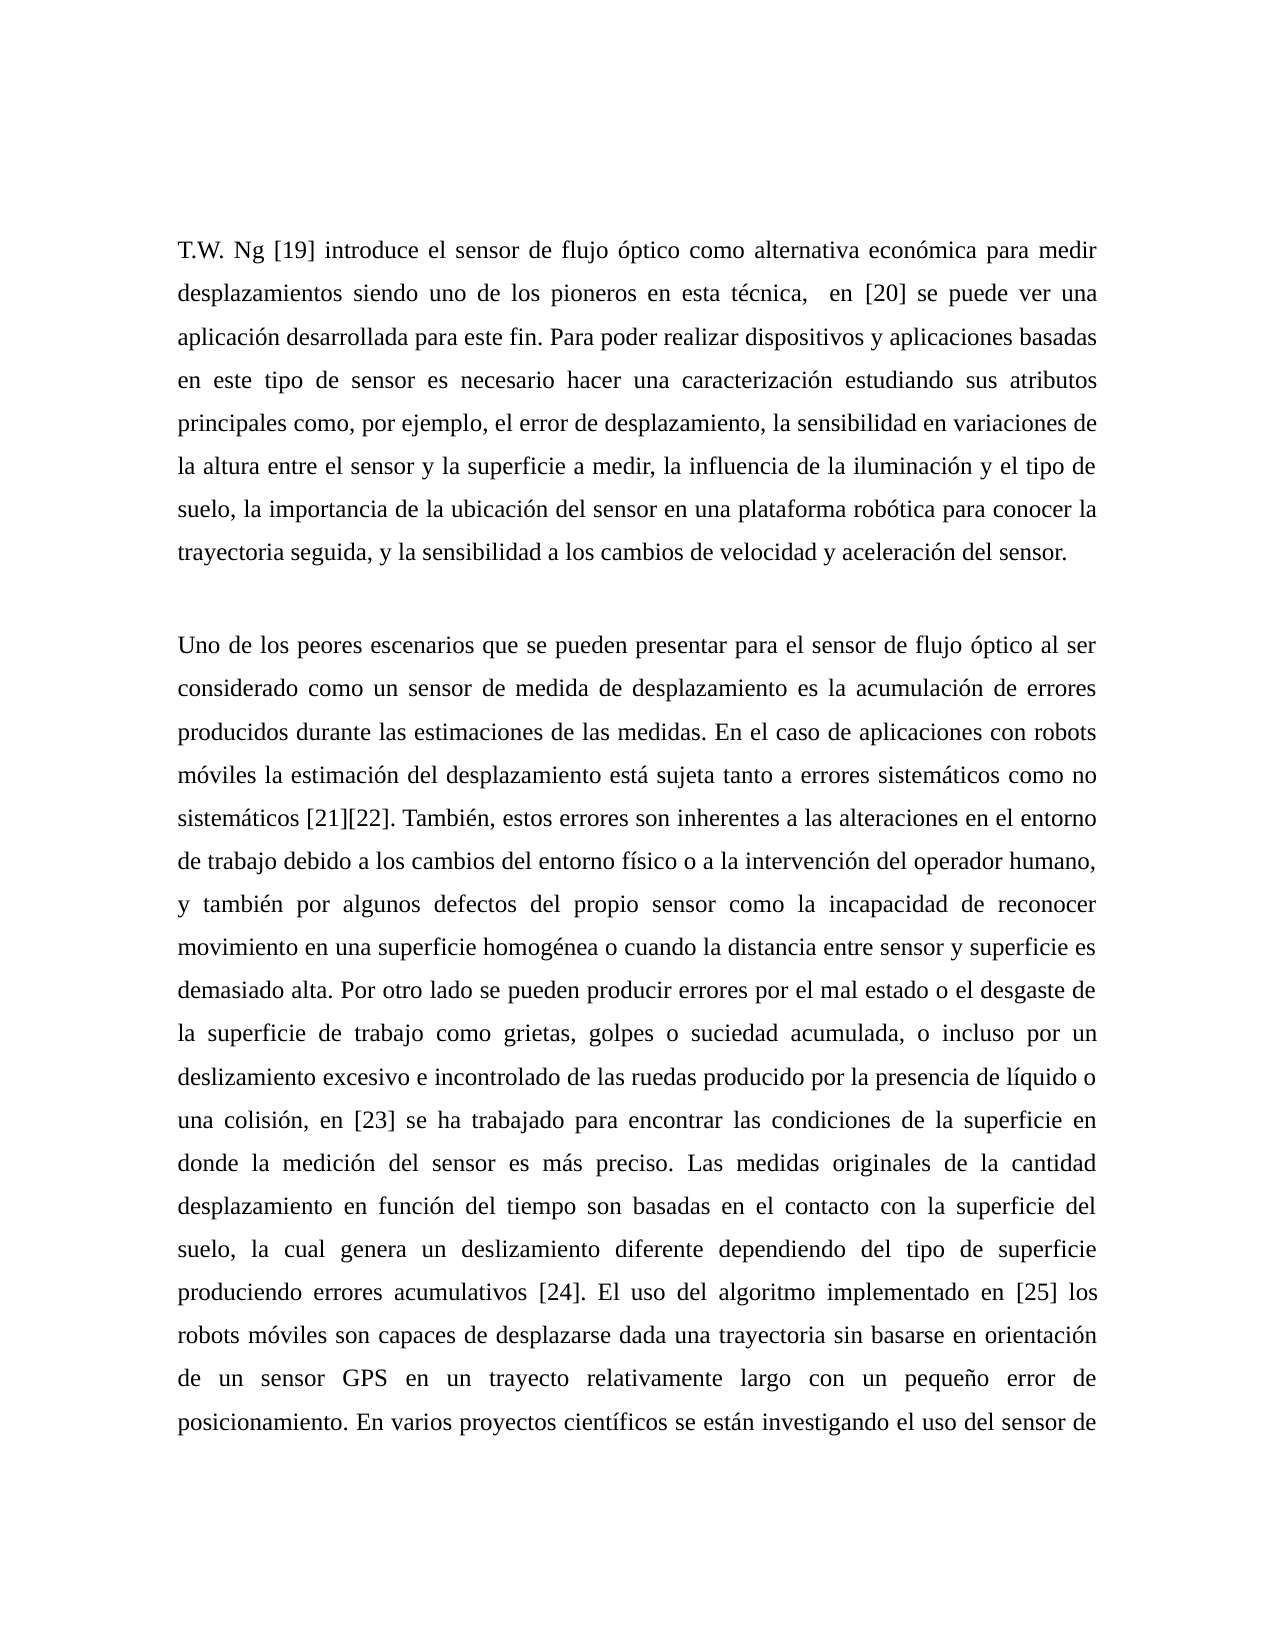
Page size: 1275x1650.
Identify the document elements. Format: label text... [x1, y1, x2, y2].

text Uno de los peores escenarios que se pueden presentar para el sensor de flujo óptico al ser considerado como un sensor de medida de desplazamiento es la acumulación de errores producidos durante las estimaciones de las medidas. En el caso de aplicaciones con robots móviles la estimación del desplazamiento está sujeta tanto a errores sistemáticos como no sistemáticos [21][22]. También, estos errores son inherentes a las alteraciones en el entorno de trabajo debido a los cambios del entorno físico o a la intervención del operador humano, y también por algunos defectos del propio sensor como la incapacidad de reconocer movimiento en una superficie homogénea o cuando la distancia entre sensor y superficie es demasiado alta. Por otro lado se pueden producir errores por el mal estado o el desgaste de la superficie de trabajo como grietas, golpes o suciedad acumulada, o incluso por un deslizamiento excesivo e incontrolado de las ruedas producido por la presencia de líquido o una colisión, en [23] se ha trabajado para encontrar las condiciones de la superficie en donde la medición del sensor es más preciso. Las medidas originales de la cantidad desplazamiento en función del tiempo son basadas en el contacto con la superficie del suelo, la cual genera un deslizamiento diferente dependiendo del tipo de superficie produciendo errores acumulativos [24]. El uso del algoritmo implementado en [25] los robots móviles son capaces de desplazarse dada una trayectoria sin basarse en orientación de un sensor GPS en un trayecto relativamente largo con un pequeño error de posicionamiento. En varios proyectos científicos se están investigando el uso del sensor de [177, 630, 1098, 1435]
text T.W. Ng [19] introduce el sensor de flujo óptico como alternativa económica para medir desplazamientos siendo uno de los pioneros en esta técnica, en [20] se puede ver una aplicación desarrollada para este fin. Para poder realizar dispositivos y aplicaciones basadas en este tipo de sensor es necesario hacer una caracterización estudiando sus atributos principales como, por ejemplo, el error de desplazamiento, la sensibilidad en variaciones de la altura entre el sensor y la superficie a medir, la influencia de la iluminación y el tipo de suelo, la importancia de la ubicación del sensor en una plataforma robótica para conocer la trayectoria seguida, y la sensibilidad a los cambios de velocidad y aceleración del sensor. [177, 235, 1098, 566]
